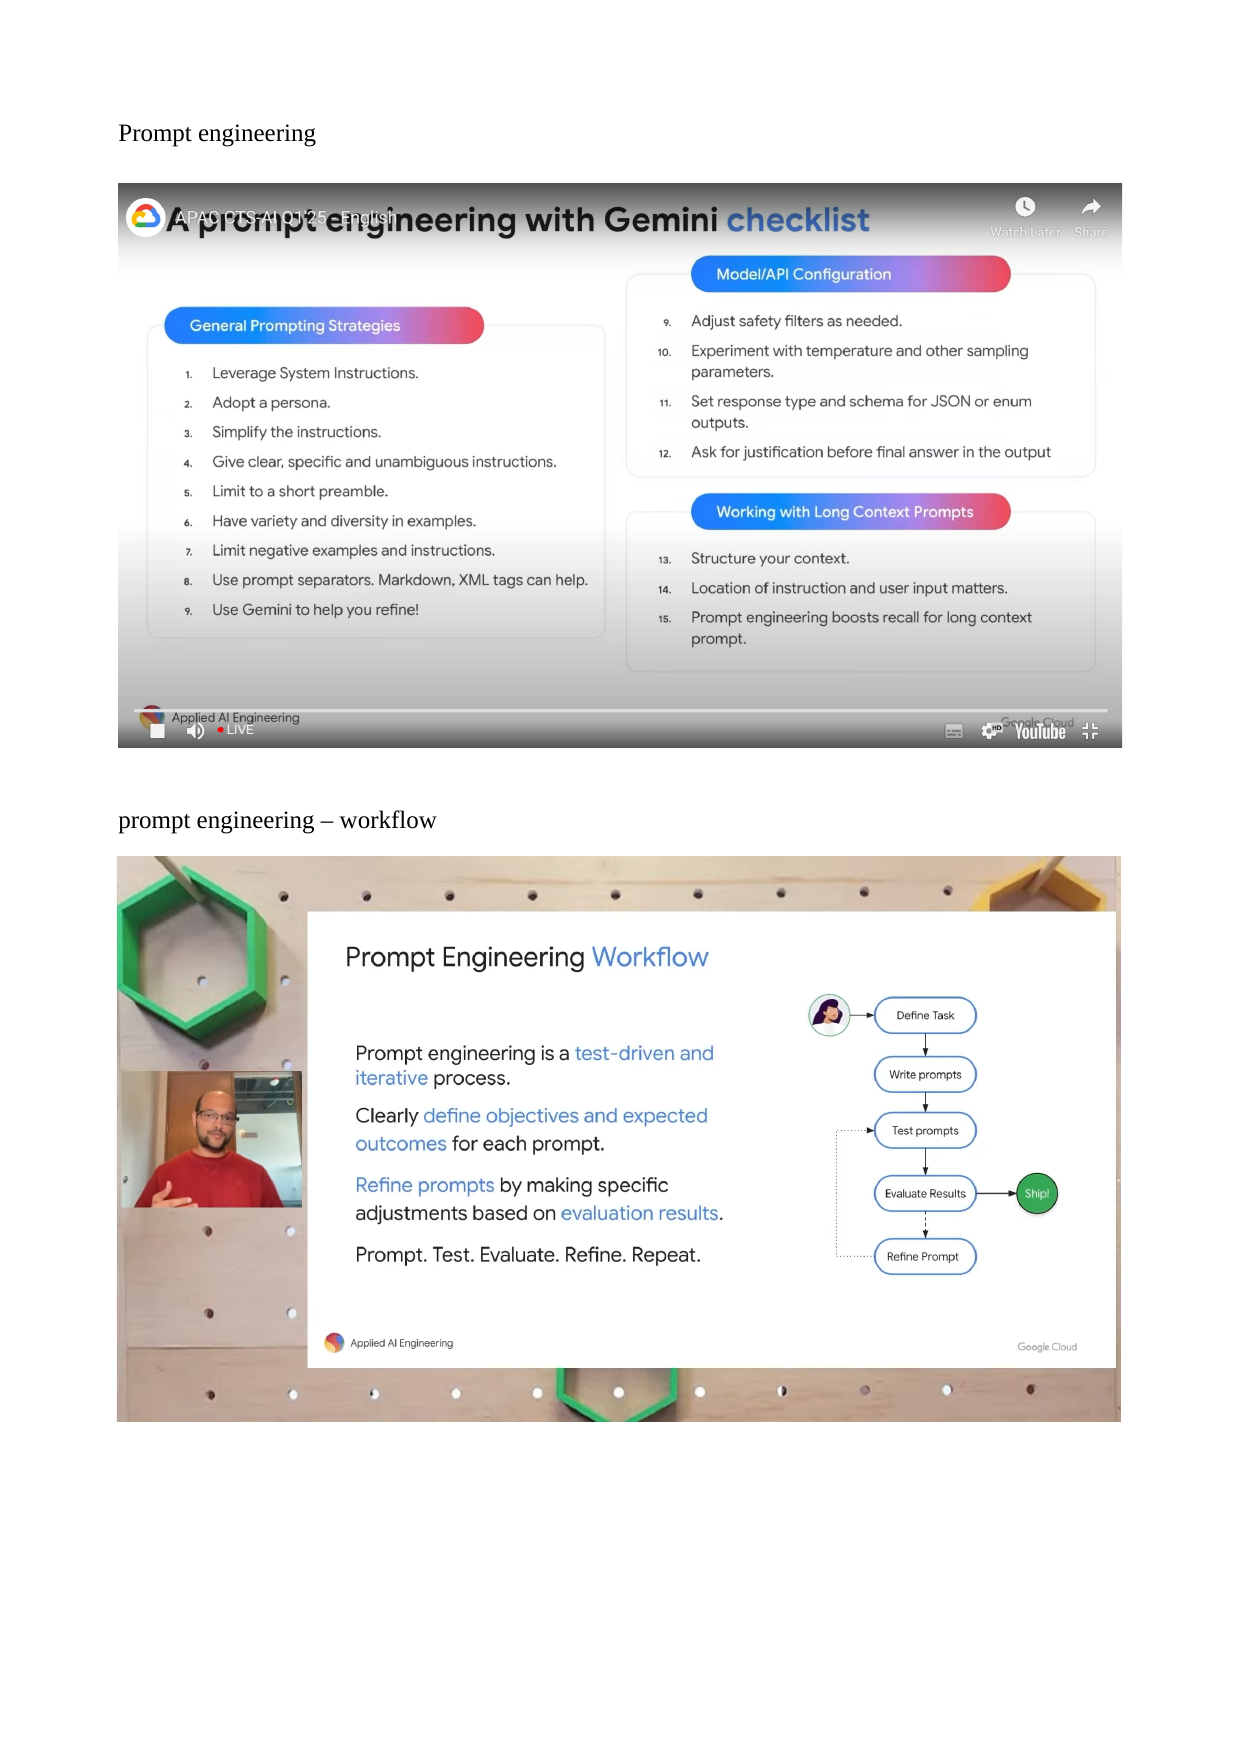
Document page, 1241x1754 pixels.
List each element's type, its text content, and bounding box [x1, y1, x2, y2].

picture [118, 183, 1123, 748]
text Prompt engineering [118, 118, 1122, 147]
picture [116, 856, 1121, 1422]
text prompt engineering – workflow [118, 777, 1122, 1479]
